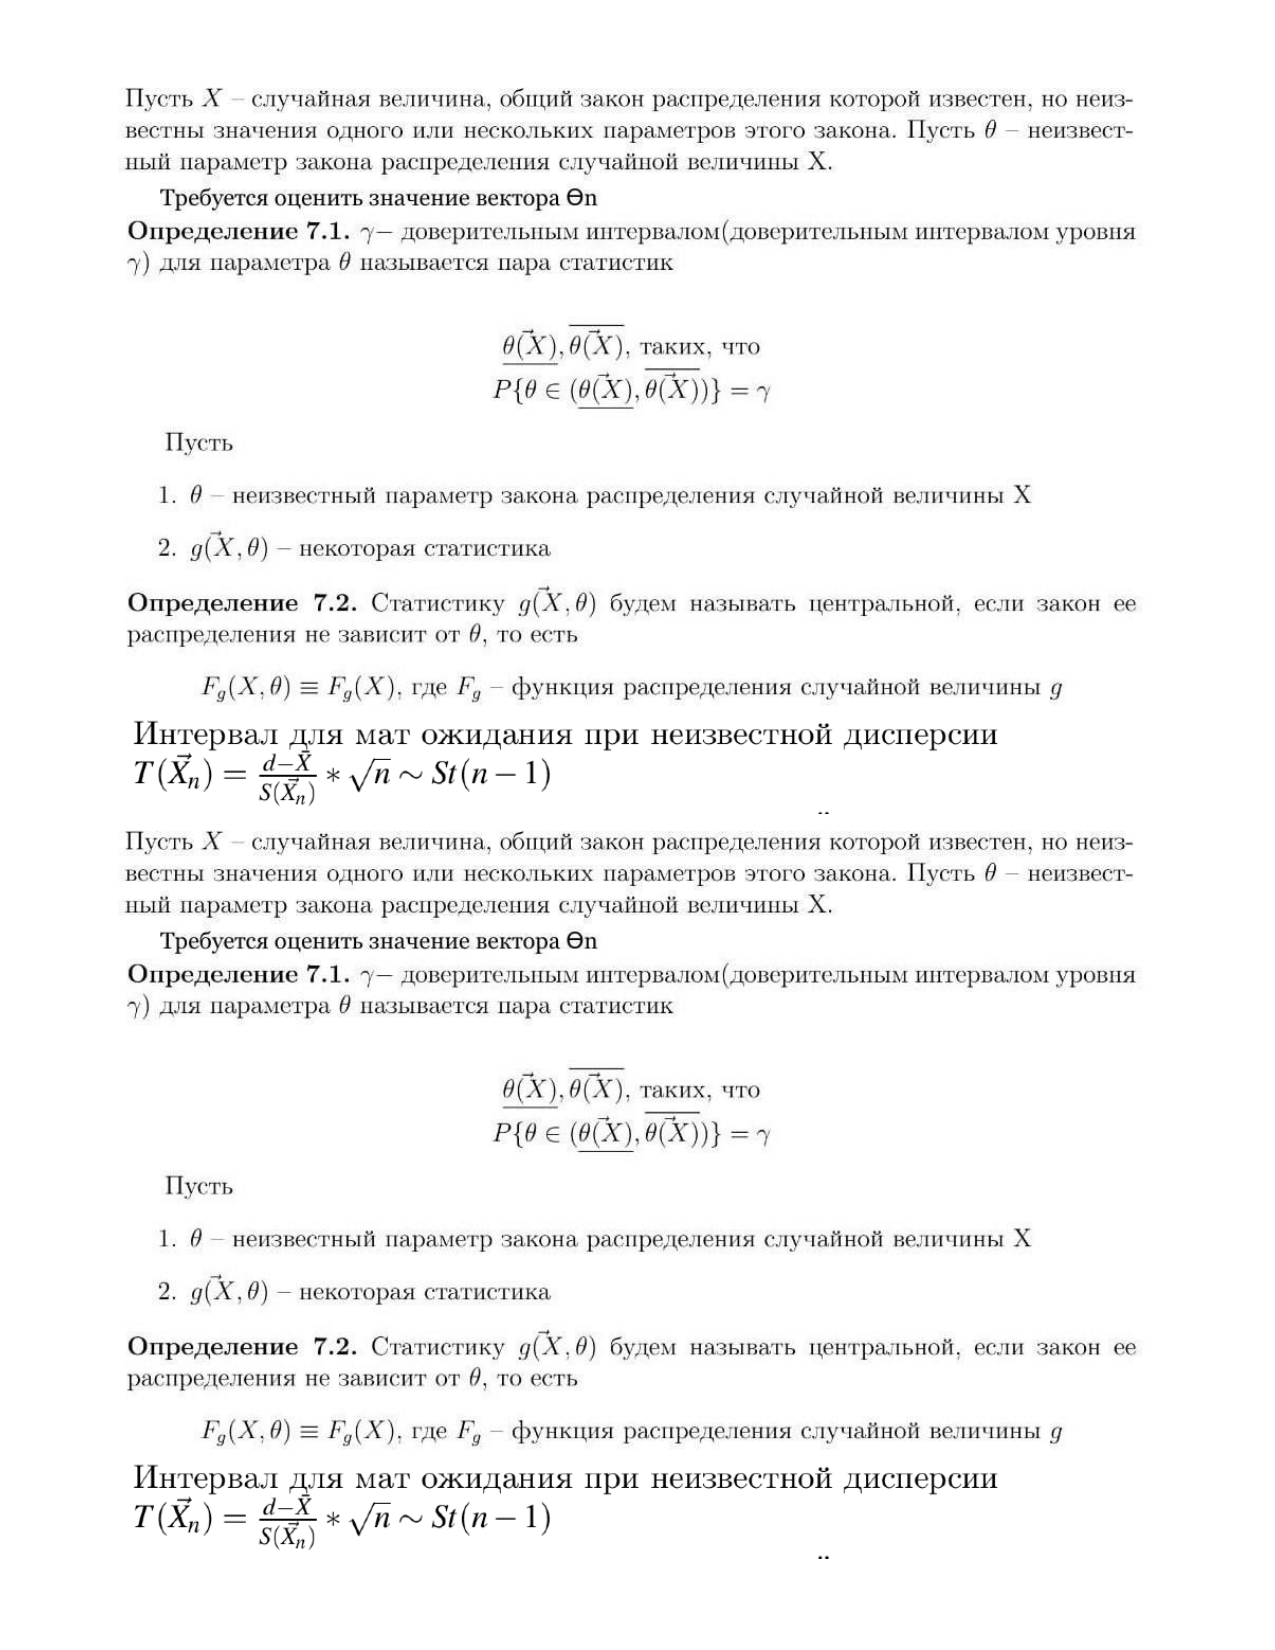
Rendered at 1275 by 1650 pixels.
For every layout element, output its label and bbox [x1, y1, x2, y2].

picture [118, 71, 1157, 1559]
